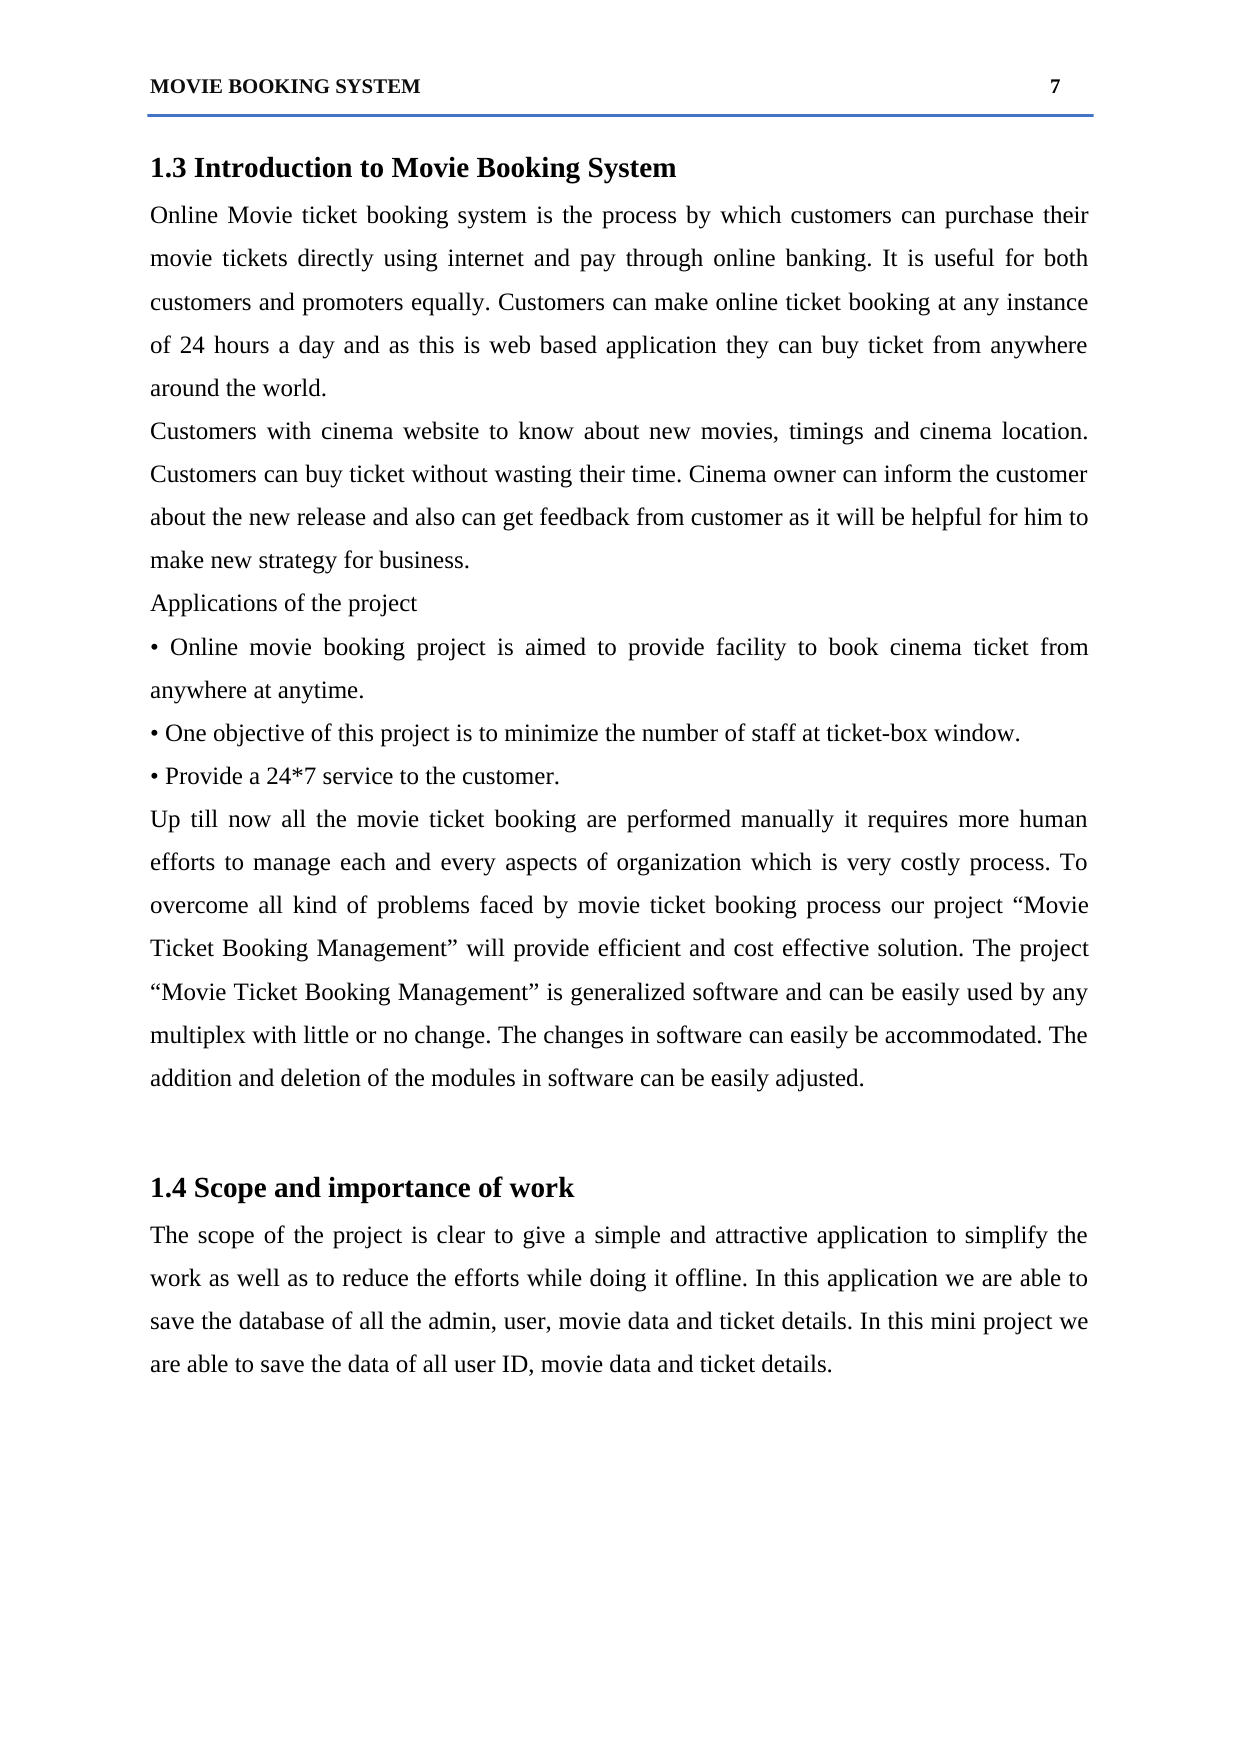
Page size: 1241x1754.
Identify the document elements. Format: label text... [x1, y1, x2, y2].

text Up till now all the movie ticket booking are performed manually it requires more human efforts to manage each and every aspects of organization which is very costly process. To overcome all kind of problems faced by movie ticket booking process our project “Movie Ticket Booking Management” will provide efficient and cost effective solution. The project “Movie Ticket Booking Management” is generalized software and can be easily used by any multiplex with little or no change. The changes in software can easily be accommodated. The addition and deletion of the modules in software can be easily adjusted. [150, 804, 1089, 1092]
text 1.3 Introduction to Movie Booking System [150, 150, 1089, 184]
text Customers with cinema website to know about new movies, timings and cinema location. Customers can buy ticket without wasting their time. Cinema owner can inform the customer about the new release and also can get feedback from customer as it will be helpful for him to make new strategy for business. [150, 416, 1089, 574]
text • Provide a 24*7 service to the customer. [150, 761, 1089, 790]
text • One objective of this project is to minimize the number of staff at ticket-box window. [150, 718, 1089, 747]
text • Online movie booking project is aimed to provide facility to book cinema ticket from anywhere at anytime. [150, 632, 1089, 703]
text Applications of the project [150, 588, 1089, 617]
text Online Movie ticket booking system is the process by which customers can purchase their movie tickets directly using internet and pay through online banking. It is useful for both customers and promoters equally. Customers can make online ticket booking at any instance of 24 hours a day and as this is web based application they can buy ticket from anywhere around the world. [150, 200, 1089, 402]
text 1.4 Scope and importance of work [150, 1170, 1089, 1203]
text The scope of the project is clear to give a simple and attractive application to simplify the work as well as to reduce the efforts while doing it offline. In this application we are able to save the database of all the admin, user, movie data and ticket details. In this mini project we are able to save the data of all user ID, movie data and ticket details. [150, 1220, 1089, 1378]
